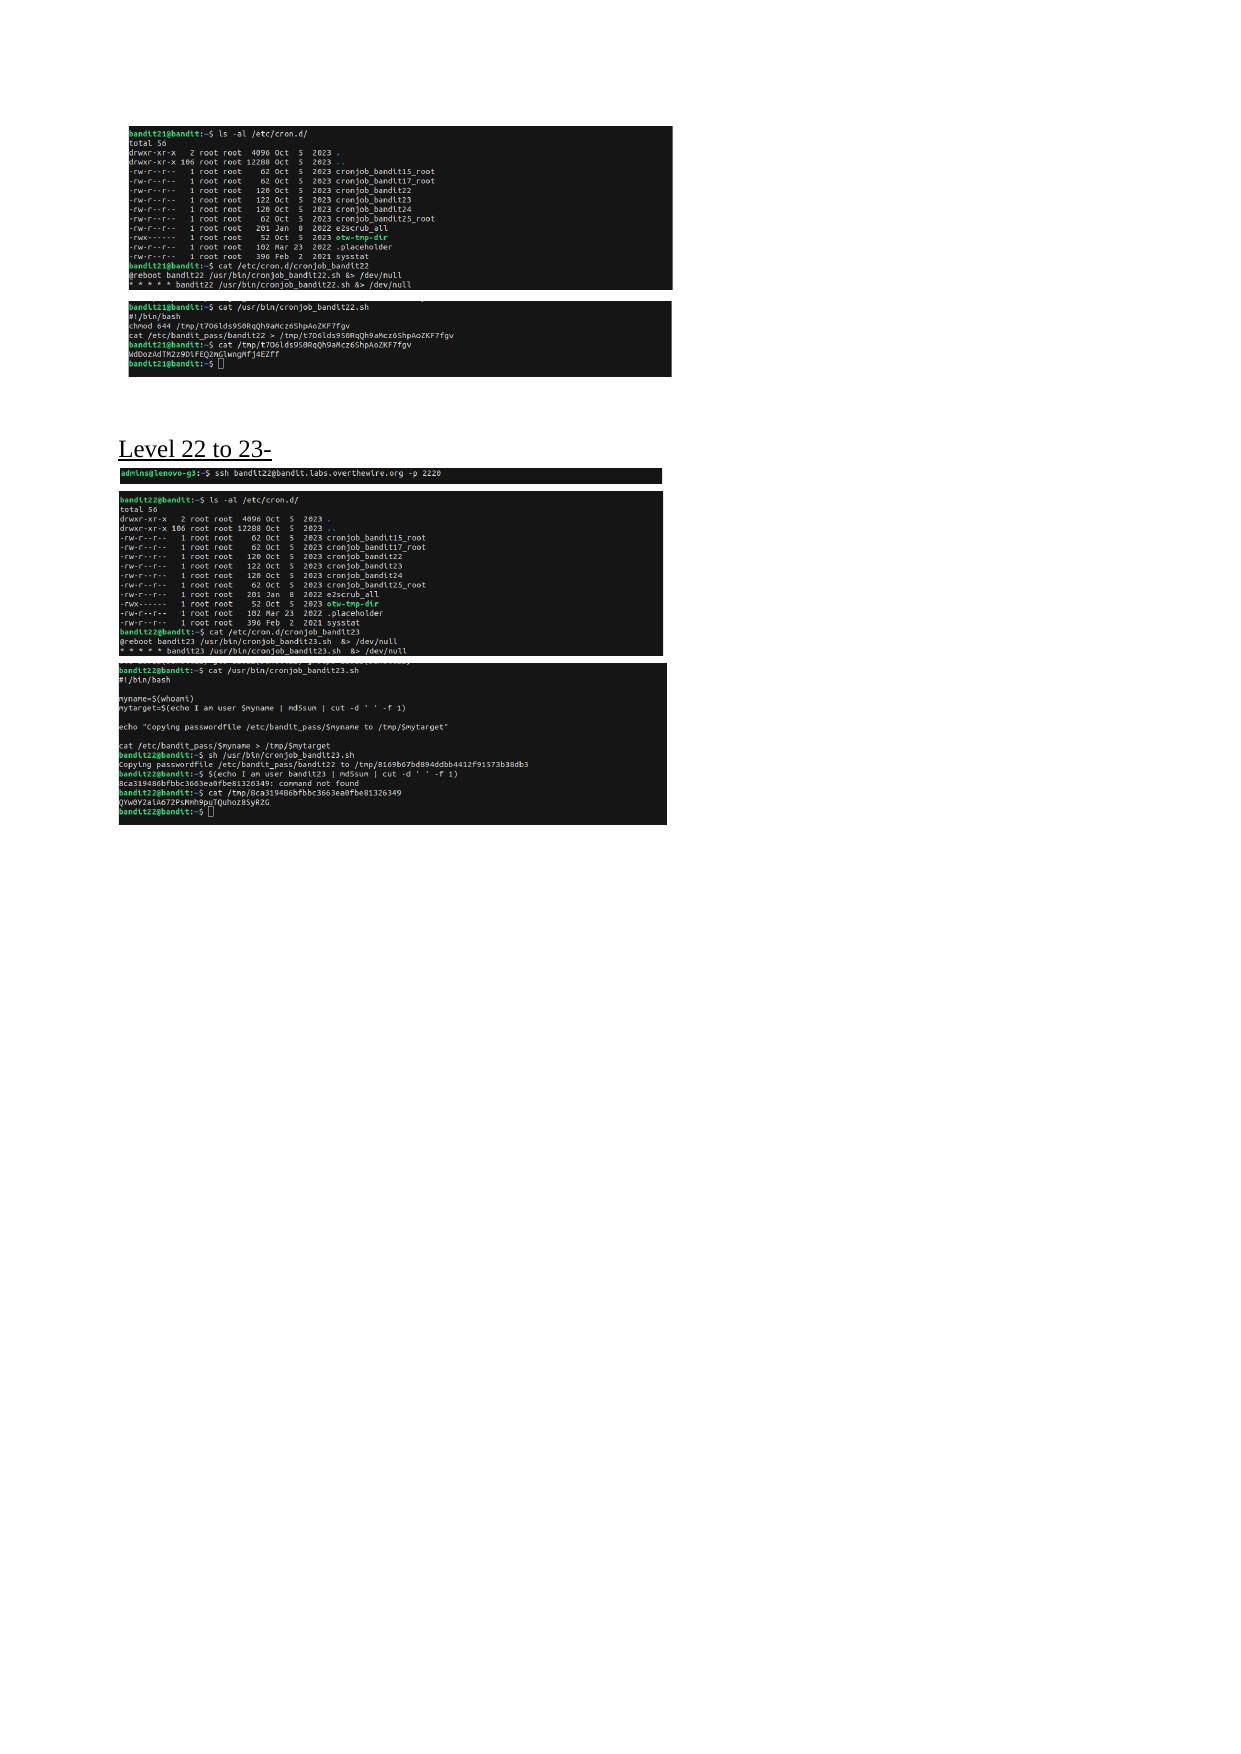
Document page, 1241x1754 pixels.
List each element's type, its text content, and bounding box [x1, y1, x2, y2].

text Level 22 to 23- [118, 434, 1122, 463]
